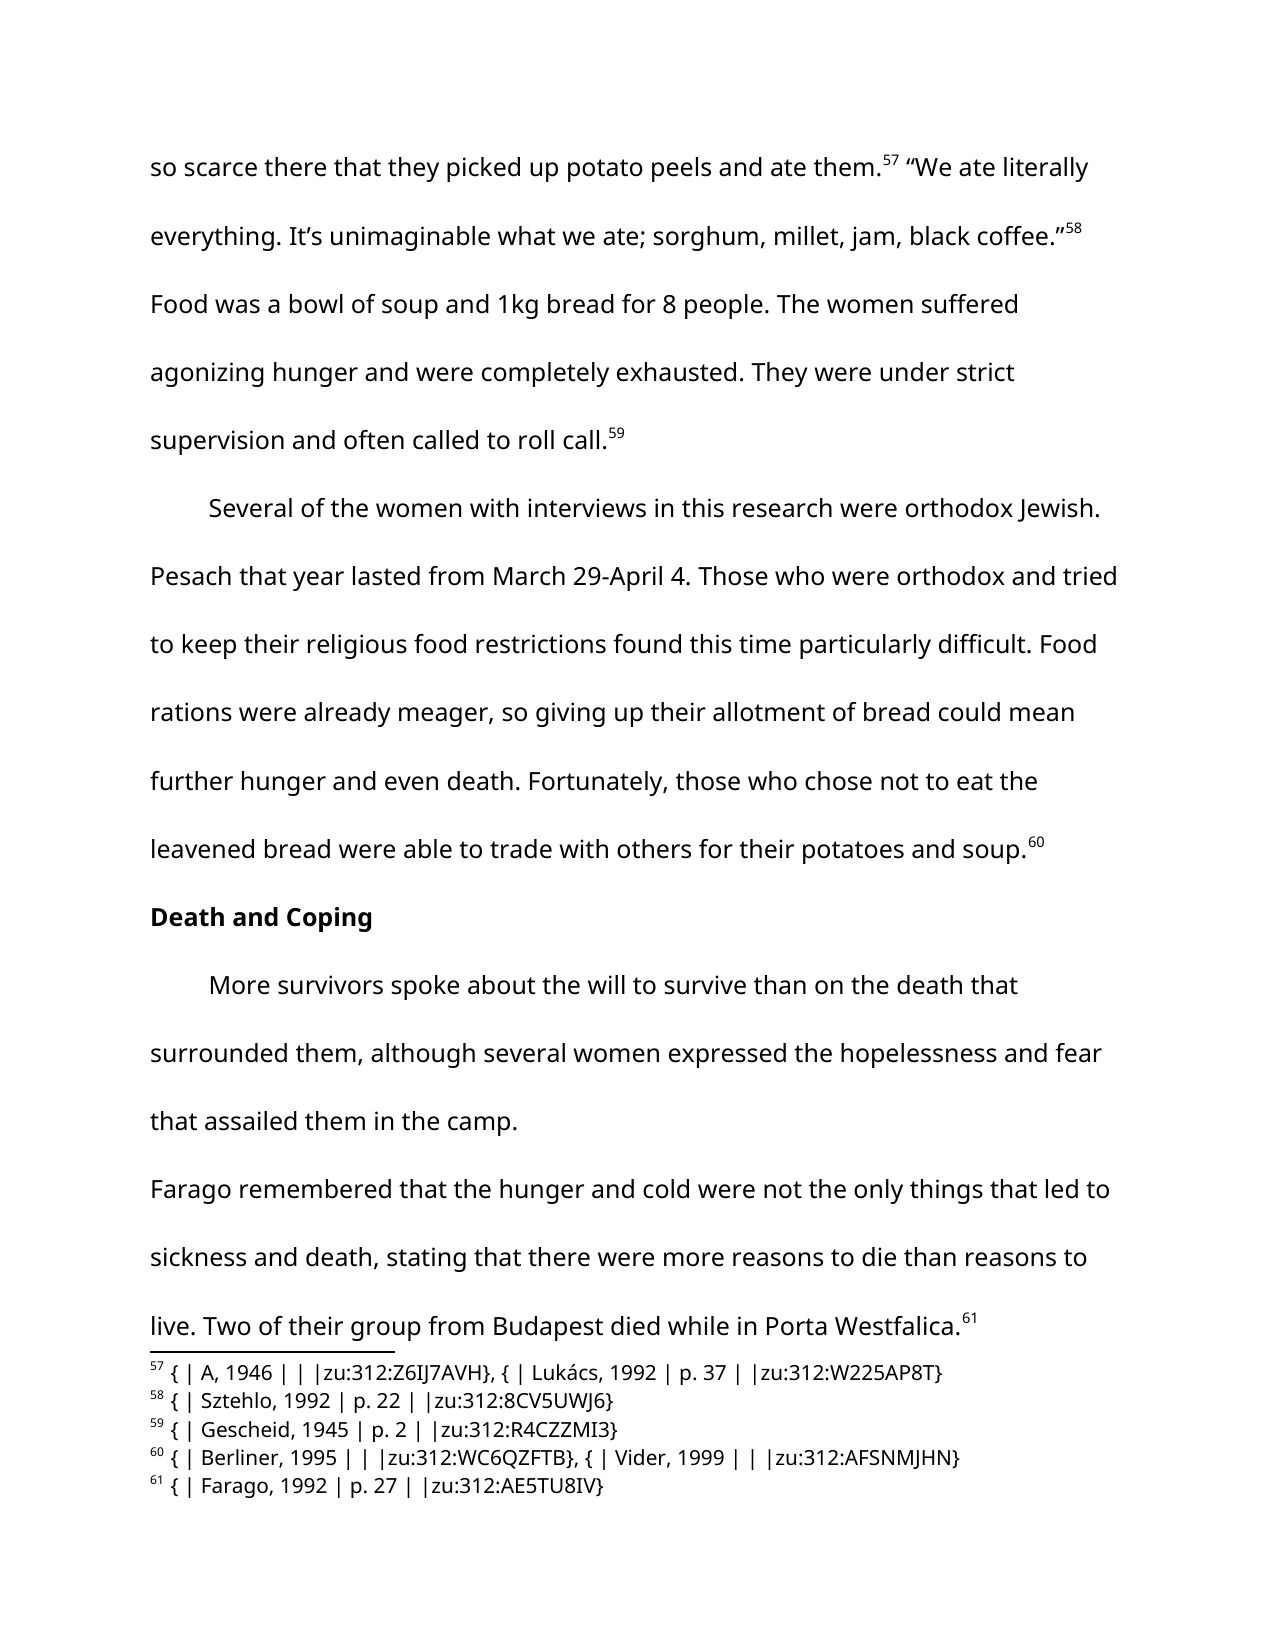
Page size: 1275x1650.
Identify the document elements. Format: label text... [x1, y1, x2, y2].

text { | Farago, 1992 | p. 27 | |zu:312:AE5TU8IV} [150, 1472, 1125, 1500]
text { | A, 1946 | | |zu:312:Z6IJ7AVH}, { | Lukács, 1992 | p. 37 | |zu:312:W225AP8T} [150, 1358, 1125, 1386]
text { | Gescheid, 1945 | p. 2 | |zu:312:R4CZZMI3} [150, 1415, 1125, 1443]
text Farago remembered that the hunger and cold were not the only things that led to sickness and death, stating that there were more reasons to die than reasons to live. Two of their group from Budapest died while in Porta Westfalica. [150, 1172, 1125, 1342]
text so scarce there that they picked up potato peels and ate them. “We ate literally everything. It’s unimaginable what we ate; sorghum, millet, jam, black coffee.” [150, 150, 1125, 252]
text { | Sztehlo, 1992 | p. 22 | |zu:312:8CV5UWJ6} [150, 1386, 1125, 1415]
text Several of the women with interviews in this research were orthodox Jewish. Pesach that year lasted from March 29-April 4. Those who were orthodox and tried to keep their religious food restrictions found this time particularly difficult. Food rations were already meager, so giving up their allotment of bread could mean further hunger and even death. Fortunately, those who chose not to eat the leavened bread were able to trade with others for their potatoes and soup. [150, 491, 1125, 865]
text { | Berliner, 1995 | | |zu:312:WC6QZFTB}, { | Vider, 1999 | | |zu:312:AFSNMJHN} [150, 1443, 1125, 1472]
text Death and Coping [150, 899, 1125, 933]
text Food was a bowl of soup and 1kg bread for 8 people. The women suffered agonizing hunger and were completely exhausted. They were under strict supervision and often called to roll call. [150, 286, 1125, 457]
text More survivors spoke about the will to survive than on the death that surrounded them, although several women expressed the hopelessness and fear that assailed them in the camp. [150, 967, 1125, 1138]
